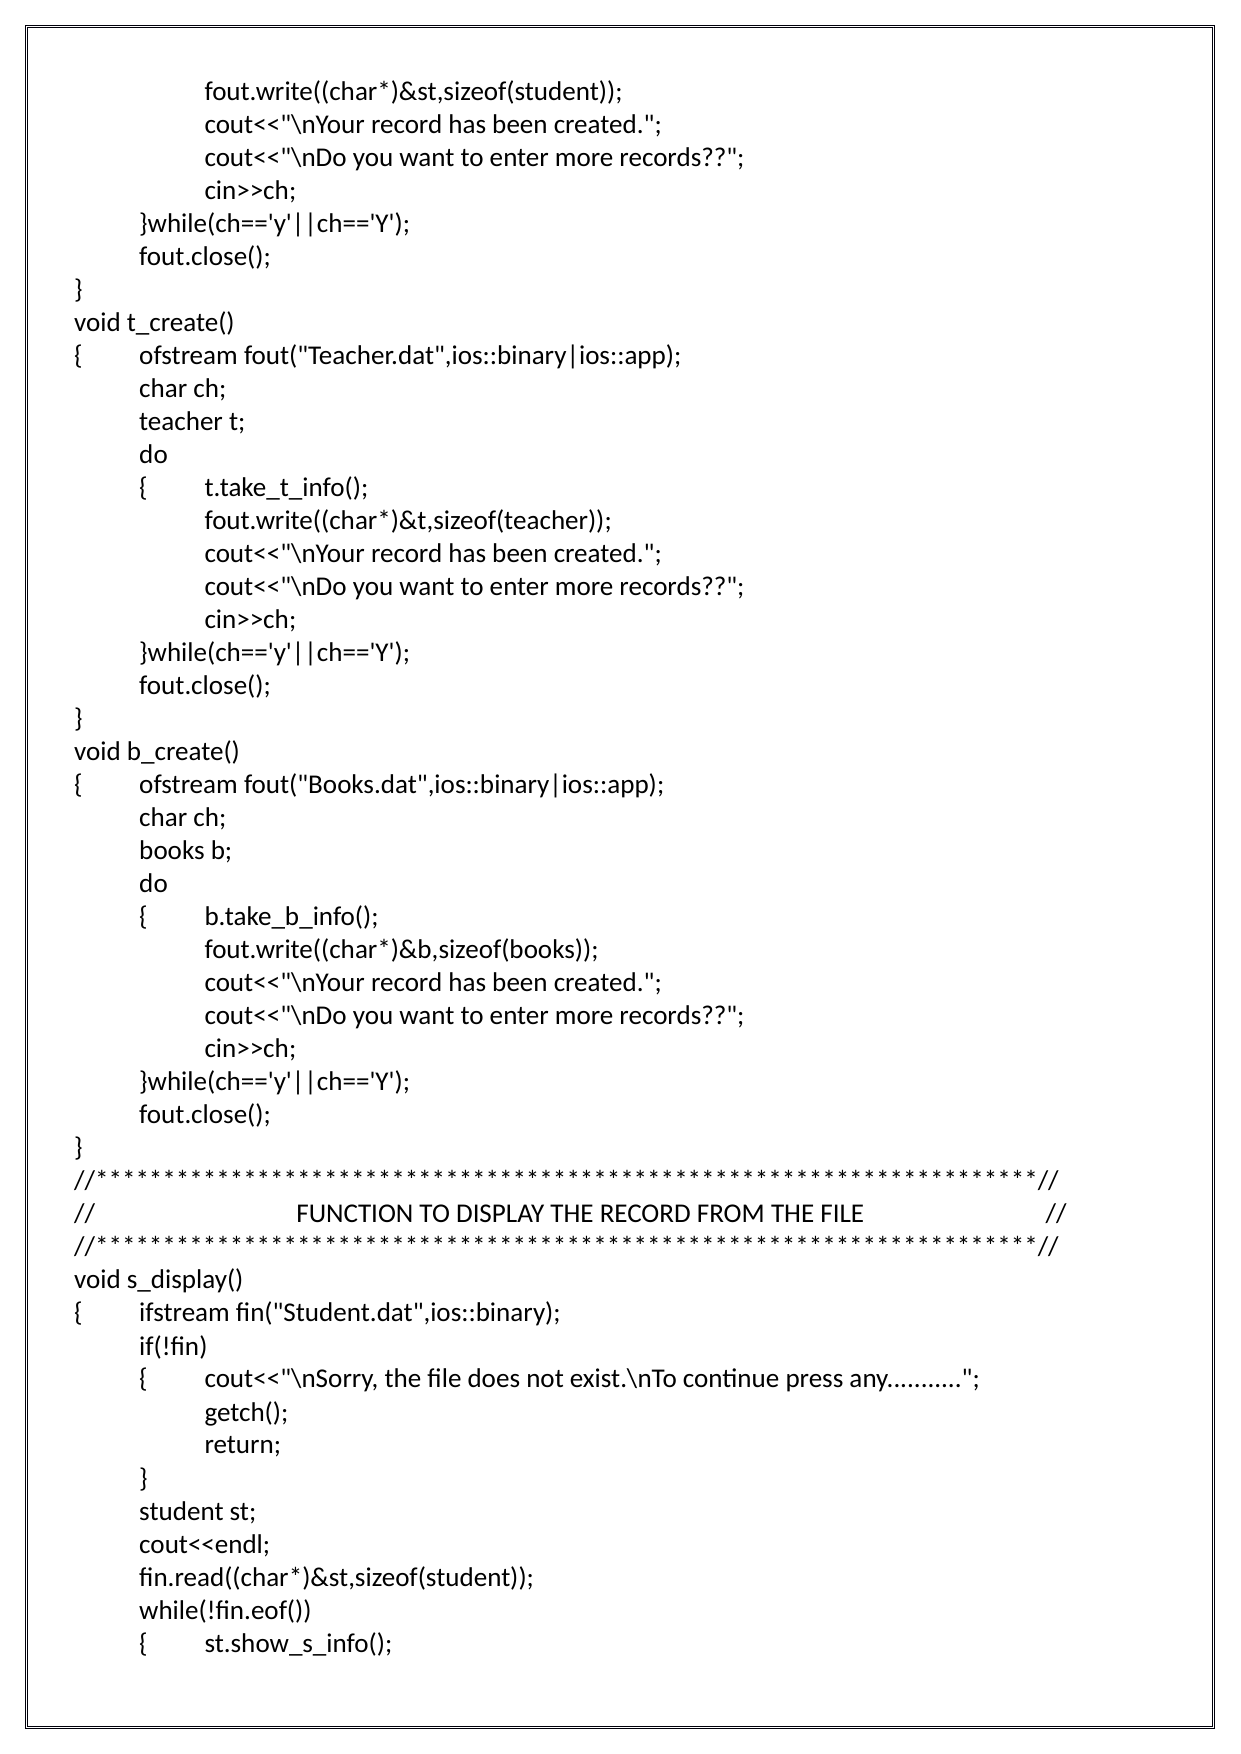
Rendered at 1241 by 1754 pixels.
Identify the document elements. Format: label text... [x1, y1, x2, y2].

text if(!fin) [74, 1329, 1181, 1362]
text cin>>ch; [74, 1031, 1181, 1064]
text void b_create() [74, 734, 1181, 767]
text { st.show_s_info(); [74, 1626, 1181, 1659]
text void t_create() [74, 305, 1181, 338]
text cout<<"\nYour record has been created."; [74, 107, 1181, 140]
text { ofstream fout("Books.dat",ios::binary|ios::app); [74, 767, 1181, 800]
text }while(ch=='y'||ch=='Y'); [74, 1064, 1181, 1097]
text fout.close(); [74, 668, 1181, 701]
text do [74, 437, 1181, 470]
text char ch; [74, 800, 1181, 833]
text { ifstream fin("Student.dat",ios::binary); [74, 1296, 1181, 1329]
text cout<<endl; [74, 1527, 1181, 1560]
text student st; [74, 1494, 1181, 1527]
text //**********************************************************************// [74, 1229, 1181, 1263]
text } [74, 1461, 1181, 1494]
text fout.close(); [74, 1097, 1181, 1131]
text fout.write((char*)&b,sizeof(books)); [74, 932, 1181, 965]
text }while(ch=='y'||ch=='Y'); [74, 635, 1181, 668]
text cin>>ch; [74, 173, 1181, 206]
text cout<<"\nDo you want to enter more records??"; [74, 140, 1181, 173]
text cout<<"\nYour record has been created."; [74, 965, 1181, 998]
text } [74, 272, 1181, 305]
text // FUNCTION TO DISPLAY THE RECORD FROM THE FILE // [74, 1197, 1181, 1229]
text char ch; [74, 371, 1181, 404]
text teacher t; [74, 404, 1181, 437]
text books b; [74, 833, 1181, 866]
text { cout<<"\nSorry, the file does not exist.\nTo continue press any..........."; [74, 1362, 1181, 1395]
text { ofstream fout("Teacher.dat",ios::binary|ios::app); [74, 338, 1181, 371]
text cout<<"\nDo you want to enter more records??"; [74, 998, 1181, 1031]
text do [74, 866, 1181, 899]
text }while(ch=='y'||ch=='Y'); [74, 206, 1181, 239]
text fin.read((char*)&st,sizeof(student)); [74, 1560, 1181, 1593]
text cout<<"\nYour record has been created."; [74, 536, 1181, 569]
text void s_display() [74, 1263, 1181, 1296]
text return; [74, 1428, 1181, 1461]
text } [74, 701, 1181, 734]
text fout.write((char*)&t,sizeof(teacher)); [74, 503, 1181, 536]
text { b.take_b_info(); [74, 899, 1181, 932]
text } [74, 1131, 1181, 1163]
text { t.take_t_info(); [74, 470, 1181, 503]
text fout.write((char*)&st,sizeof(student)); [74, 74, 1181, 107]
text cout<<"\nDo you want to enter more records??"; [74, 569, 1181, 602]
text cin>>ch; [74, 602, 1181, 635]
text getch(); [74, 1395, 1181, 1428]
text fout.close(); [74, 239, 1181, 272]
text while(!fin.eof()) [74, 1593, 1181, 1626]
text //**********************************************************************// [74, 1163, 1181, 1197]
